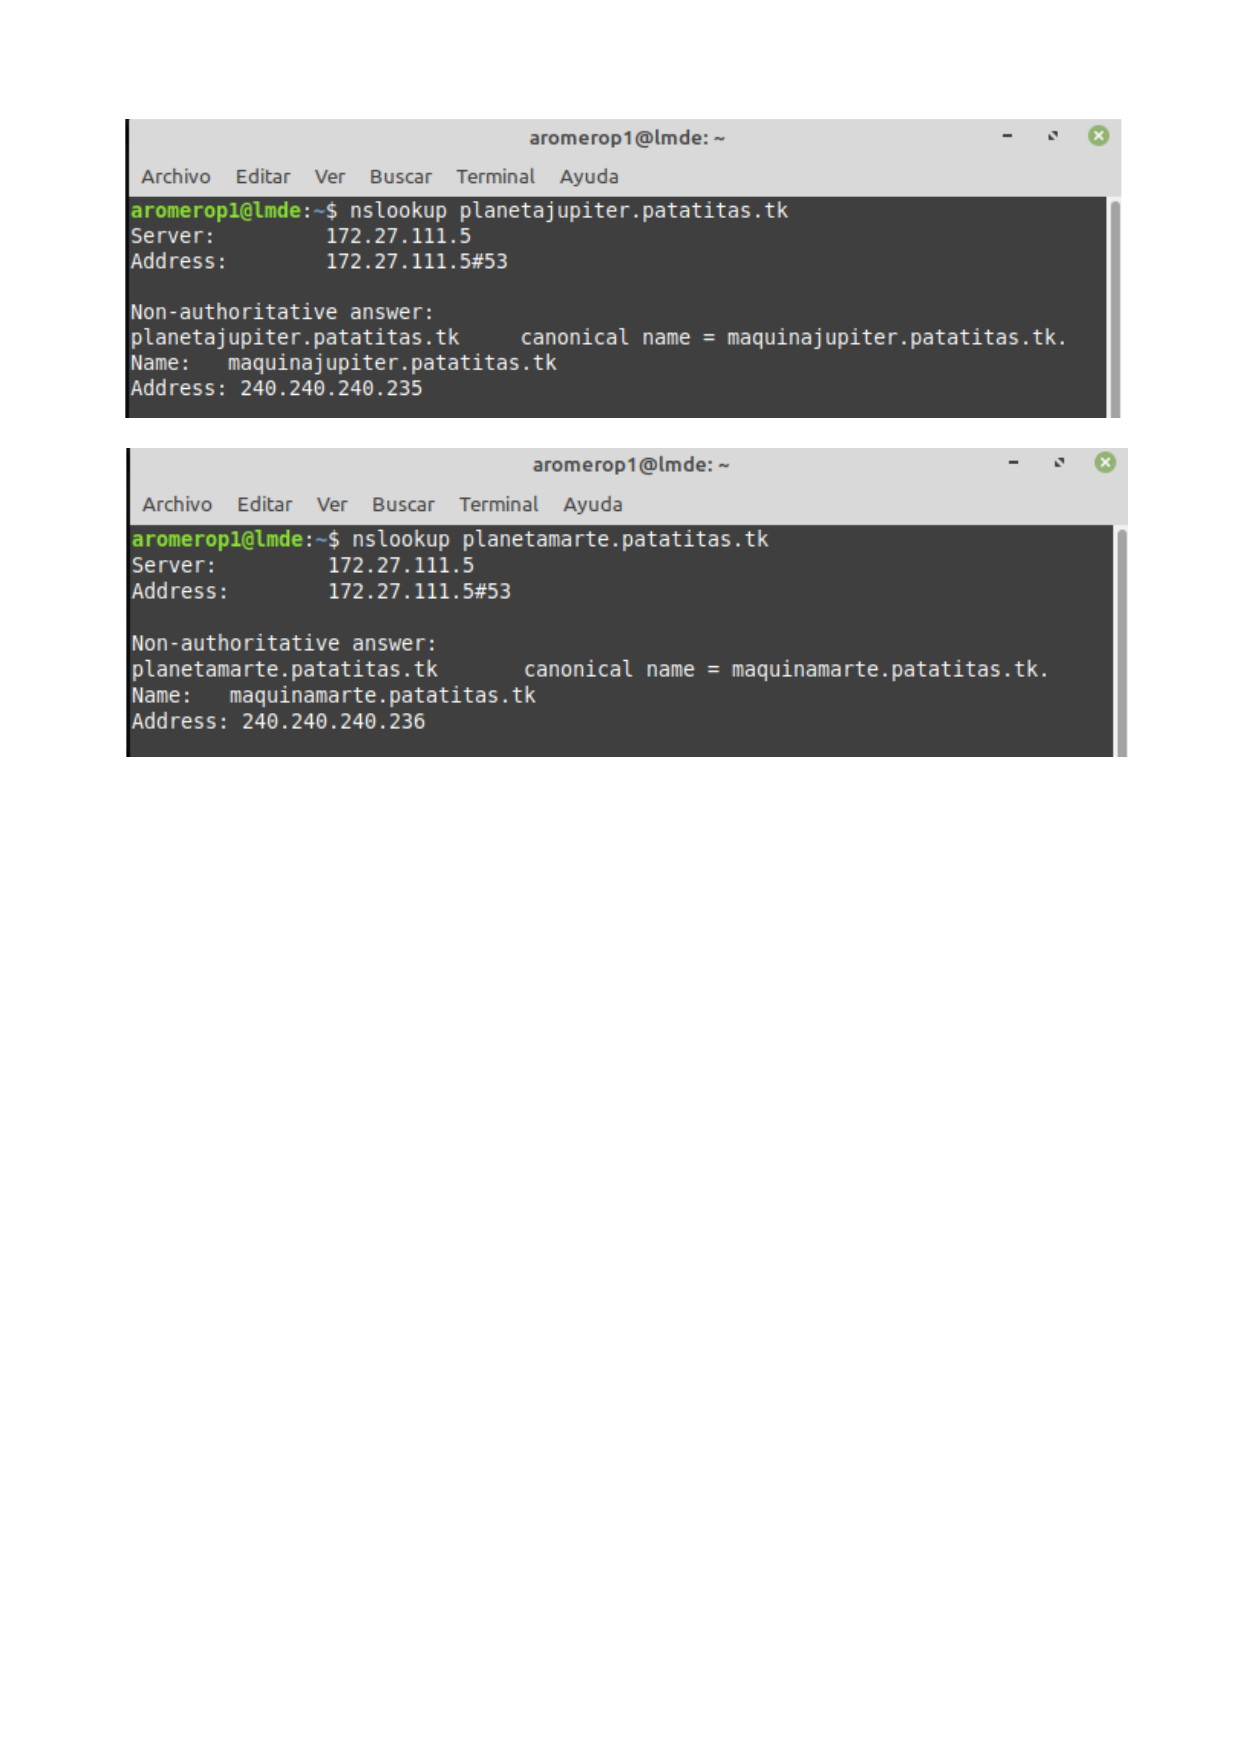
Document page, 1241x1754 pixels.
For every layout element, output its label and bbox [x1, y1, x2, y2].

picture [348, 448, 1030, 635]
picture [346, 119, 1024, 298]
